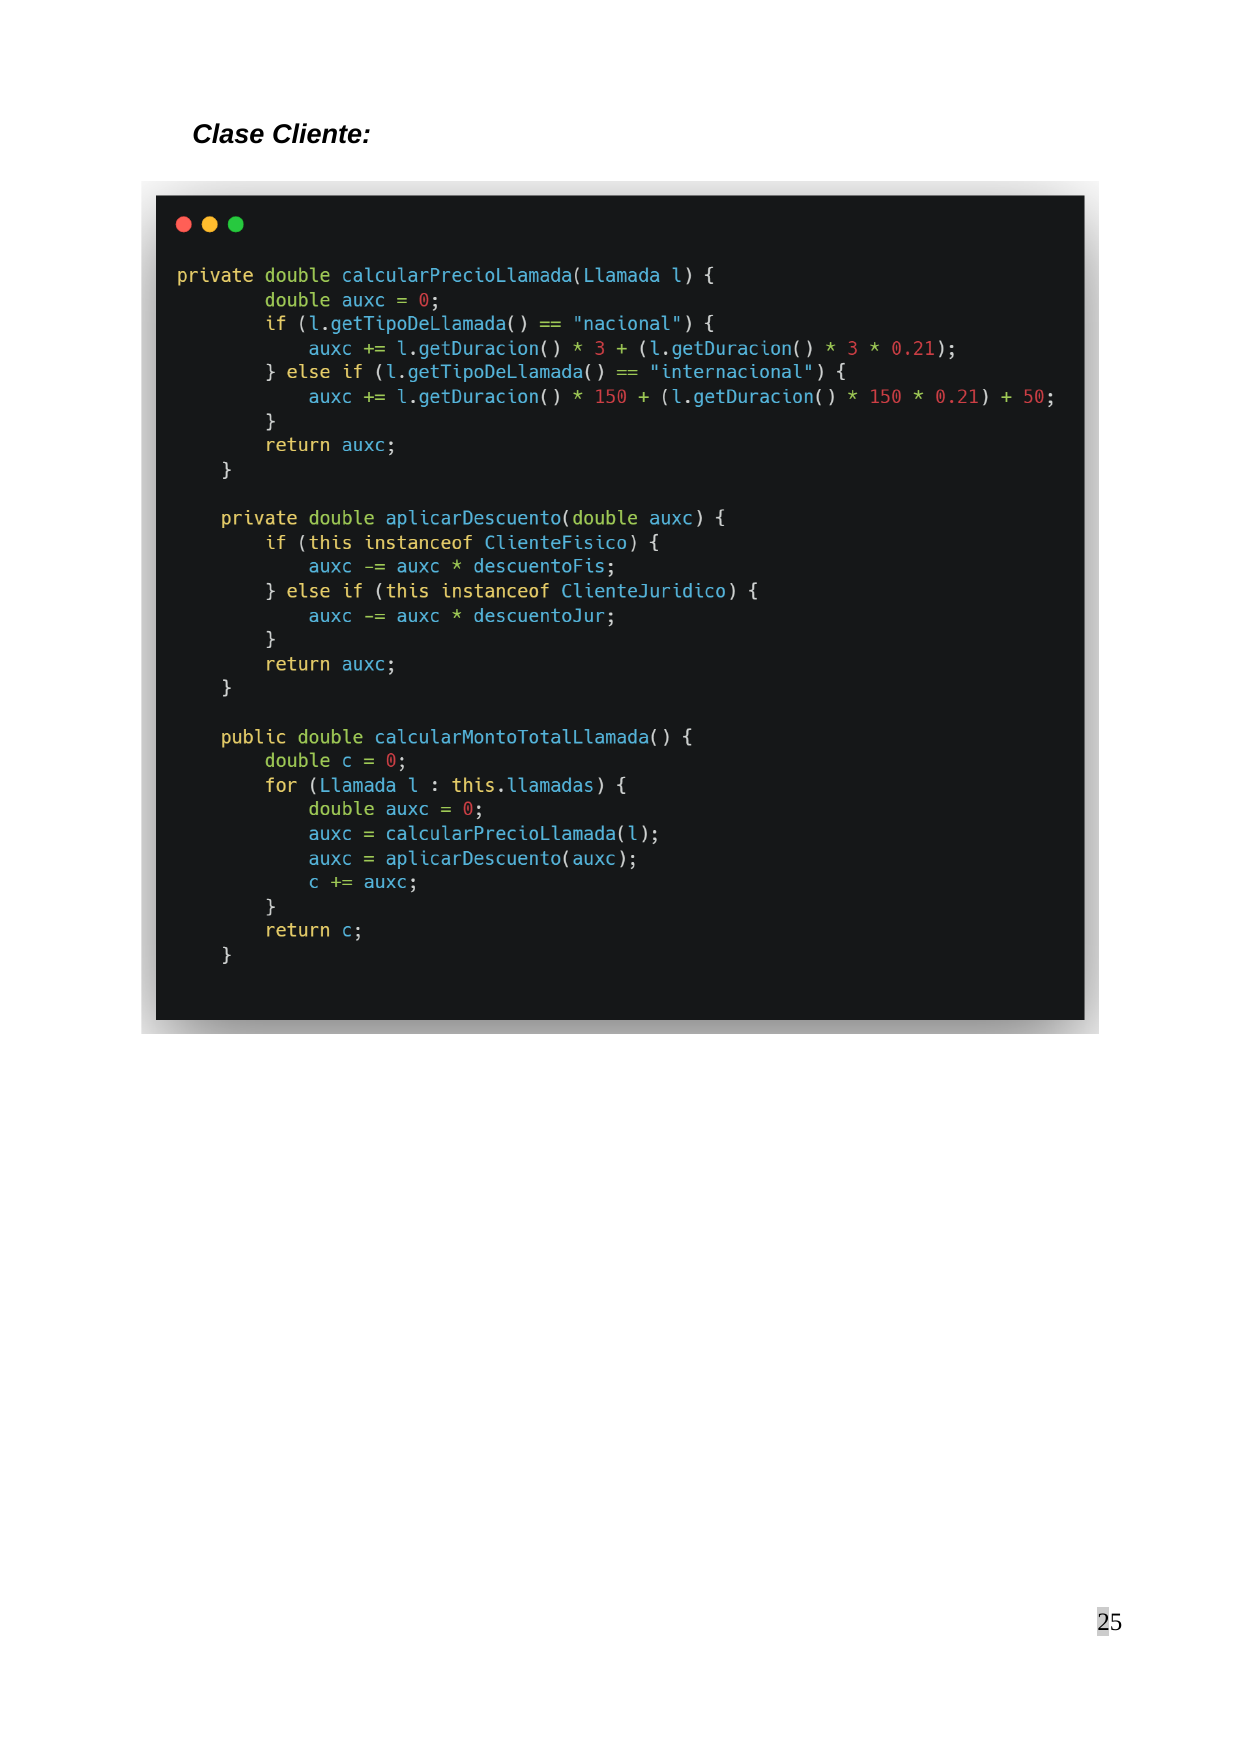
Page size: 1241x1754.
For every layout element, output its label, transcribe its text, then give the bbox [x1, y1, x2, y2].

picture [141, 181, 1099, 1034]
subtitle Clase Cliente: [118, 118, 1122, 149]
